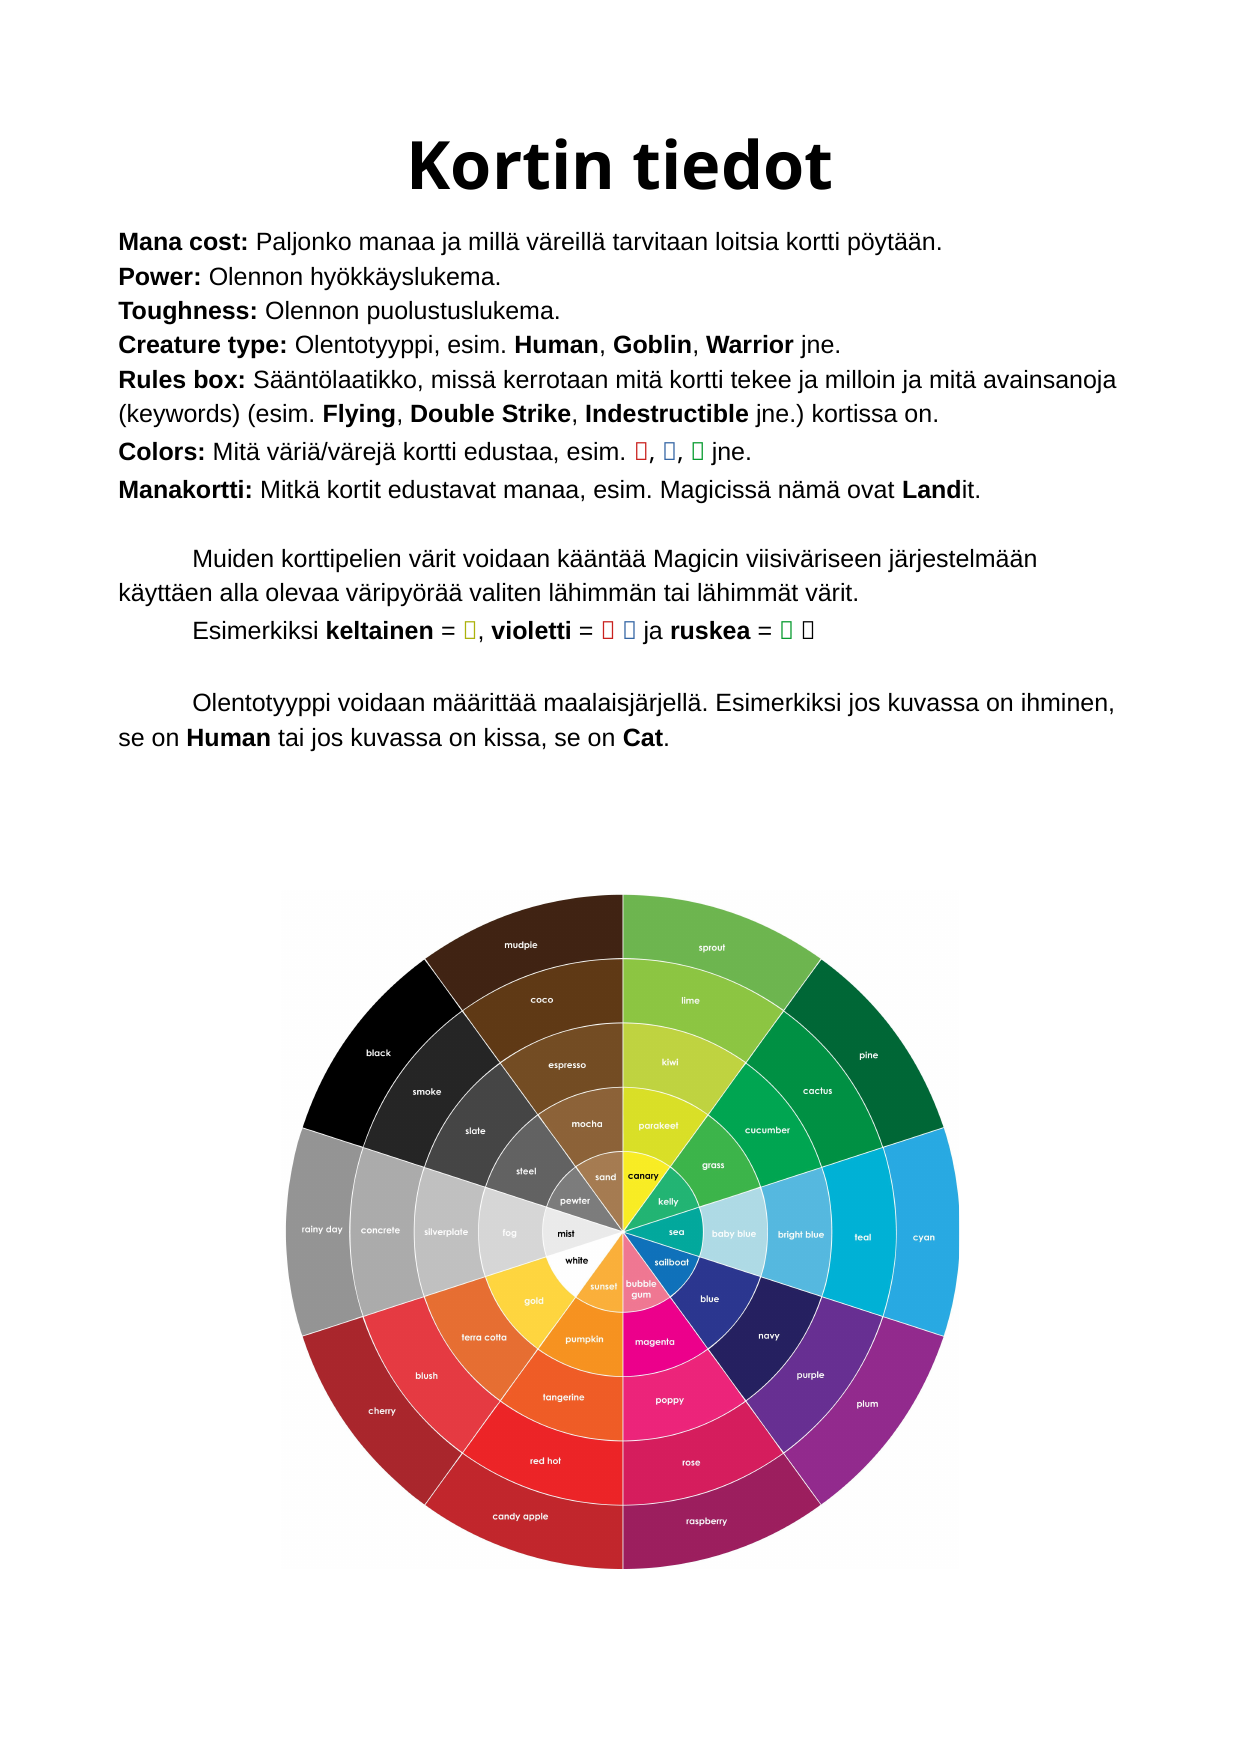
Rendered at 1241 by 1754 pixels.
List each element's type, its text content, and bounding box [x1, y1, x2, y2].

text Mana cost: Paljonko manaa ja millä väreillä tarvitaan loitsia kortti pöytään. [118, 227, 1122, 256]
text Muiden korttipelien värit voidaan kääntää Magicin viisiväriseen järjestelmään käyttäen alla olevaa väripyörää valiten lähimmän tai lähimmät värit. [118, 544, 1122, 607]
text Manakortti: Mitkä kortit edustavat manaa, esim. Magicissä nämä ovat Landit. [118, 475, 1122, 503]
text Esimerkiksi keltainen = , violetti =   ja ruskea =   [118, 613, 1122, 647]
text Rules box: Sääntölaatikko, missä kerrotaan mitä kortti tekee ja milloin ja mitä avainsanoja (keywords) (esim. Flying, Double Strike, Indestructible jne.) kortissa on. [118, 365, 1122, 428]
text Olentotyyppi voidaan määrittää maalaisjärjellä. Esimerkiksi jos kuvassa on ihminen, se on Human tai jos kuvassa on kissa, se on Cat. [118, 688, 1122, 751]
picture [281, 890, 960, 1569]
text Toughness: Olennon puolustuslukema. [118, 296, 1122, 325]
text Kortin tiedot [118, 118, 1122, 209]
text Power: Olennon hyökkäyslukema. [118, 262, 1122, 290]
text Colors: Mitä väriä/värejä kortti edustaa, esim. , ,  jne. [118, 434, 1122, 468]
text Creature type: Olentotyyppi, esim. Human, Goblin, Warrior jne. [118, 331, 1122, 359]
